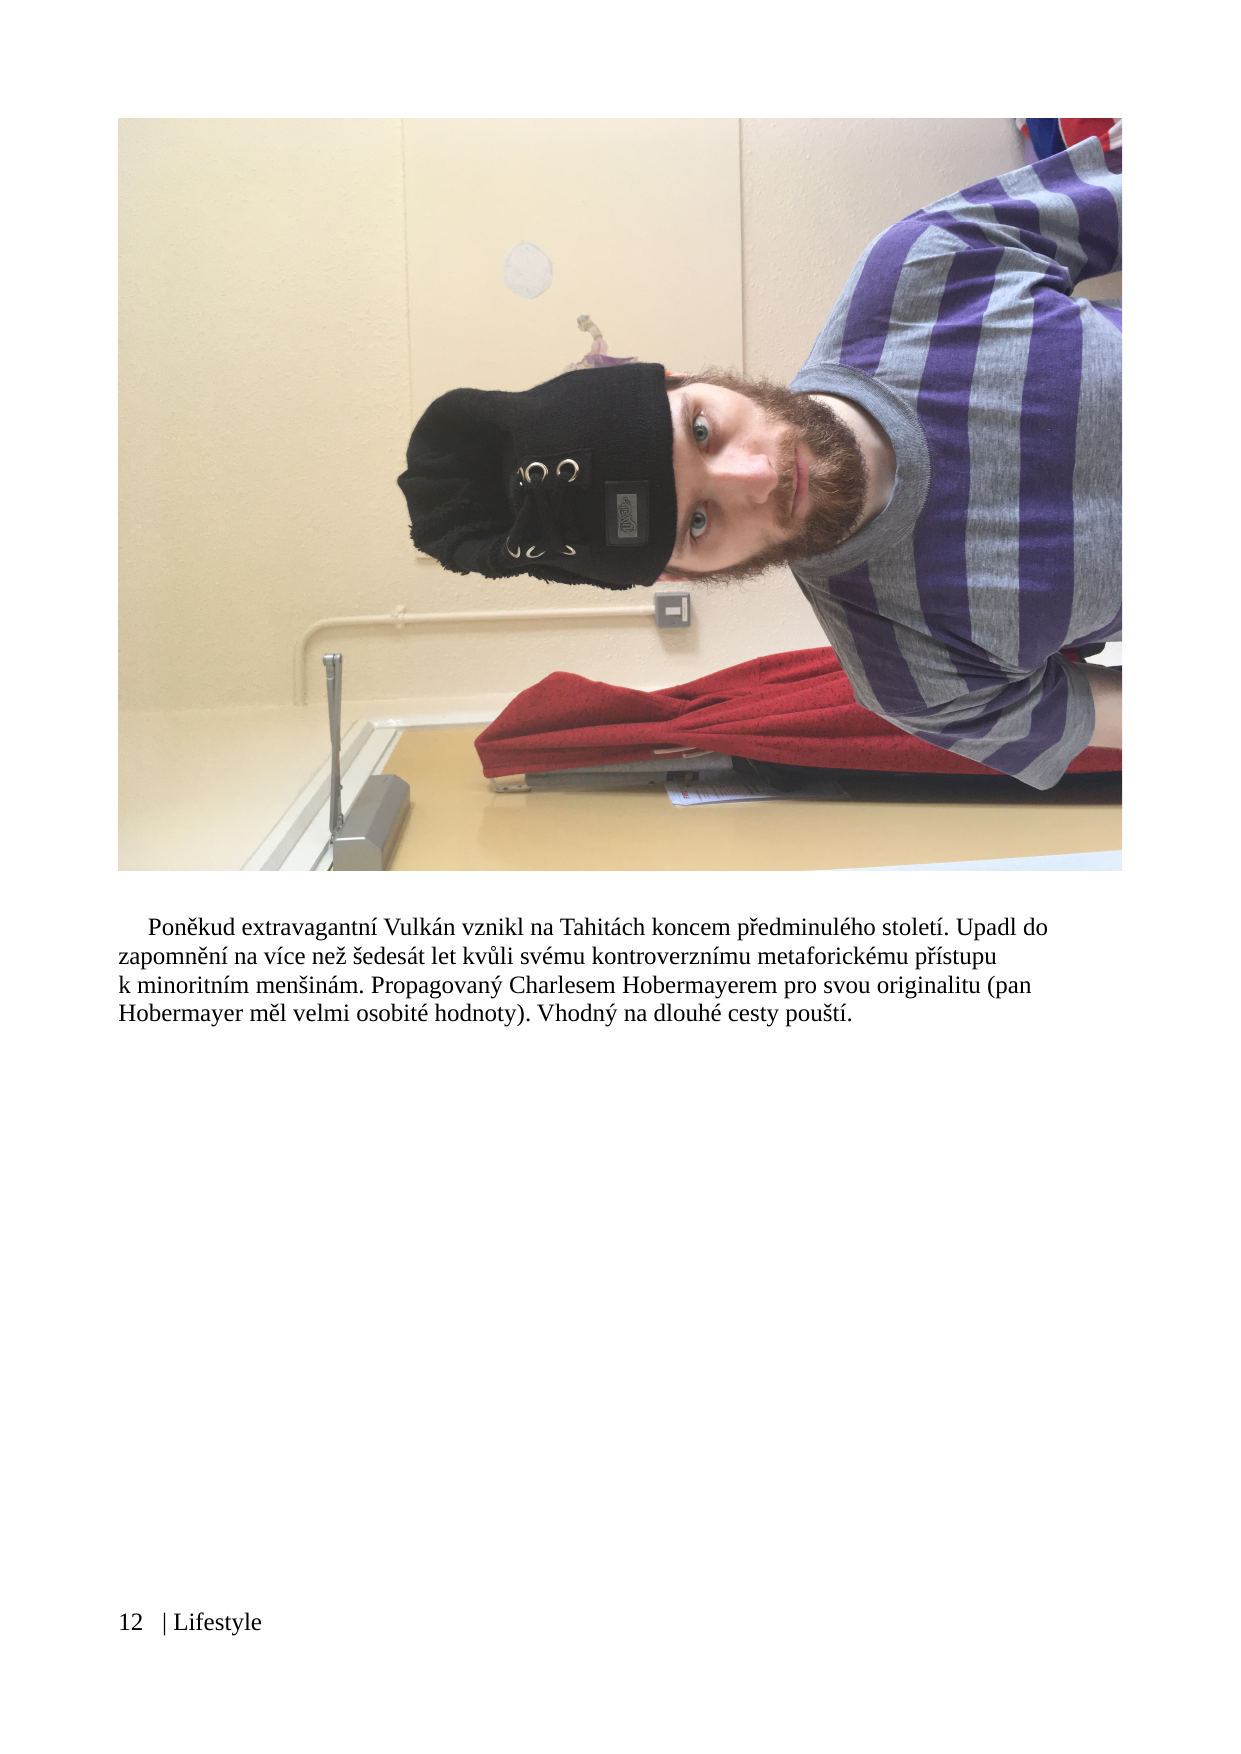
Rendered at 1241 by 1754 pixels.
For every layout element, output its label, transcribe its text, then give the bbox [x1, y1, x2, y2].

text Poněkud extravagantní Vulkán vznikl na Tahitách koncem předminulého století. Upadl do zapomnění na více než šedesát let kvůli svému kontroverznímu metaforickému přístupu k minoritním menšinám. Propagovaný Charlesem Hobermayerem pro svou originalitu (pan Hobermayer měl velmi osobité hodnoty). Vhodný na dlouhé cesty pouští. [118, 912, 1122, 1027]
picture [118, 118, 1123, 871]
